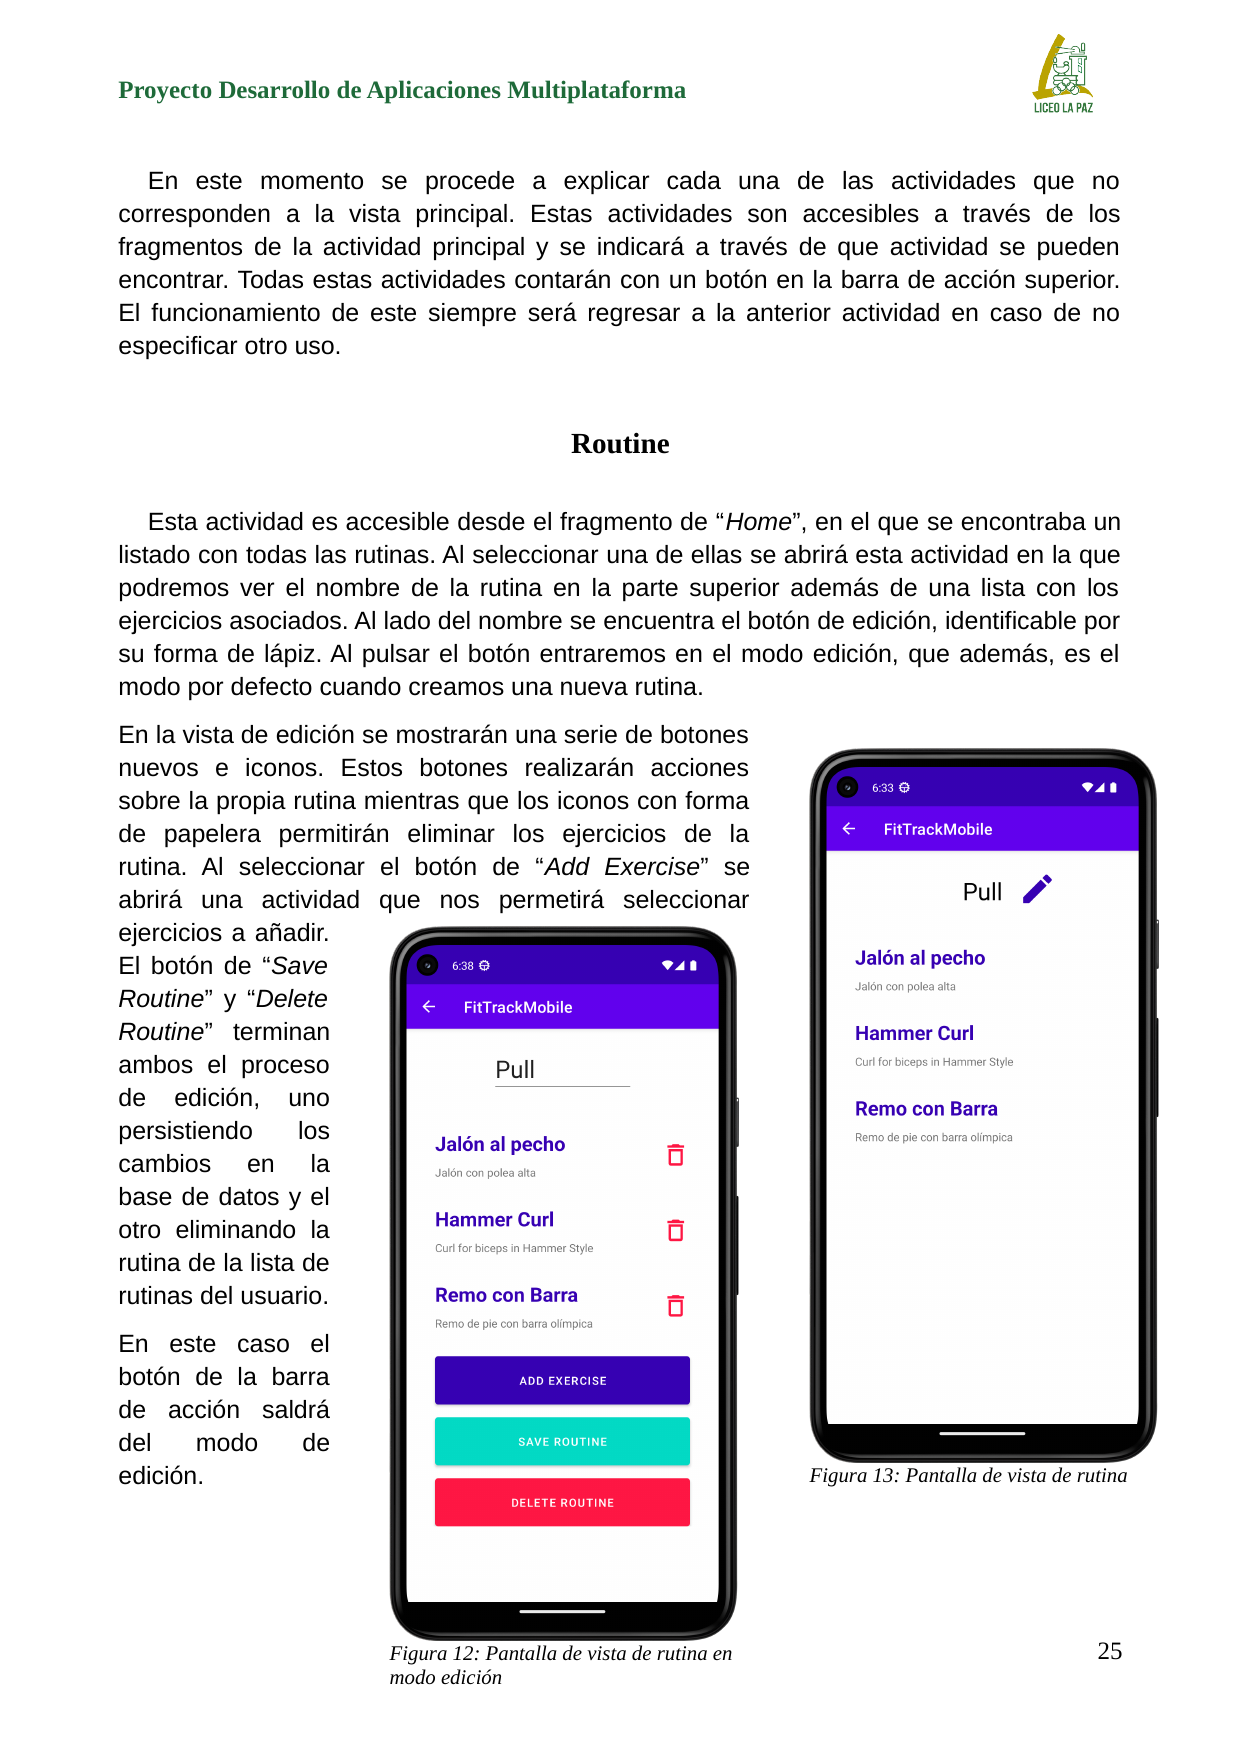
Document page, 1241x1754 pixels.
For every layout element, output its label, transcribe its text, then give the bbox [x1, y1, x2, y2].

picture [389, 926, 739, 1641]
text En este momento se procede a explicar cada una de las actividades que no corresponden a la vista principal. Estas actividades son accesibles a través de los fragmentos de la actividad principal y se indicará a través de que actividad se pueden encontrar. Todas estas actividades contarán con un botón en la barra de acción superior. El funcionamiento de este siempre será regresar a la anterior actividad en caso de no especificar otro uso. [118, 166, 1122, 359]
text En la vista de edición se mostrarán una serie de botones nuevos e iconos. Estos botones realizarán acciones sobre la propia rutina mientras que los iconos con forma de papelera permitirán eliminar los ejercicios de la rutina. Al seleccionar el botón de “Add Exercise” se abrirá una actividad que nos permetirá seleccionar ejercicios a añadir. El botón de “Save Routine” y “Delete Routine” terminan ambos el proceso de edición, uno persistiendo los cambios en la base de datos y el otro eliminando la rutina de la lista de rutinas del usuario. [118, 720, 1122, 1310]
picture [809, 748, 1159, 1463]
text Figura 12: Pantalla de vista de rutina en modo edición [389, 1641, 739, 1689]
text Figura 13: Pantalla de vista de rutina [809, 1463, 1159, 1487]
text En este caso el botón de la barra de acción saldrá del modo de edición. [739, 1329, 1122, 1490]
text En este caso el botón de la barra de acción saldrá del modo de edición. [118, 1329, 389, 1490]
text Esta actividad es accesible desde el fragmento de “Home”, en el que se encontraba un listado con todas las rutinas. Al seleccionar una de ellas se abrirá esta actividad en la que podremos ver el nombre de la rutina en la parte superior además de una lista con los ejercicios asociados. Al lado del nombre se encuentra el botón de edición, identificable por su forma de lápiz. Al pulsar el botón entraremos en el modo edición, que además, es el modo por defecto cuando creamos una nueva rutina. [118, 507, 1122, 701]
picture [1025, 26, 1100, 121]
subtitle Routine [118, 426, 1122, 459]
